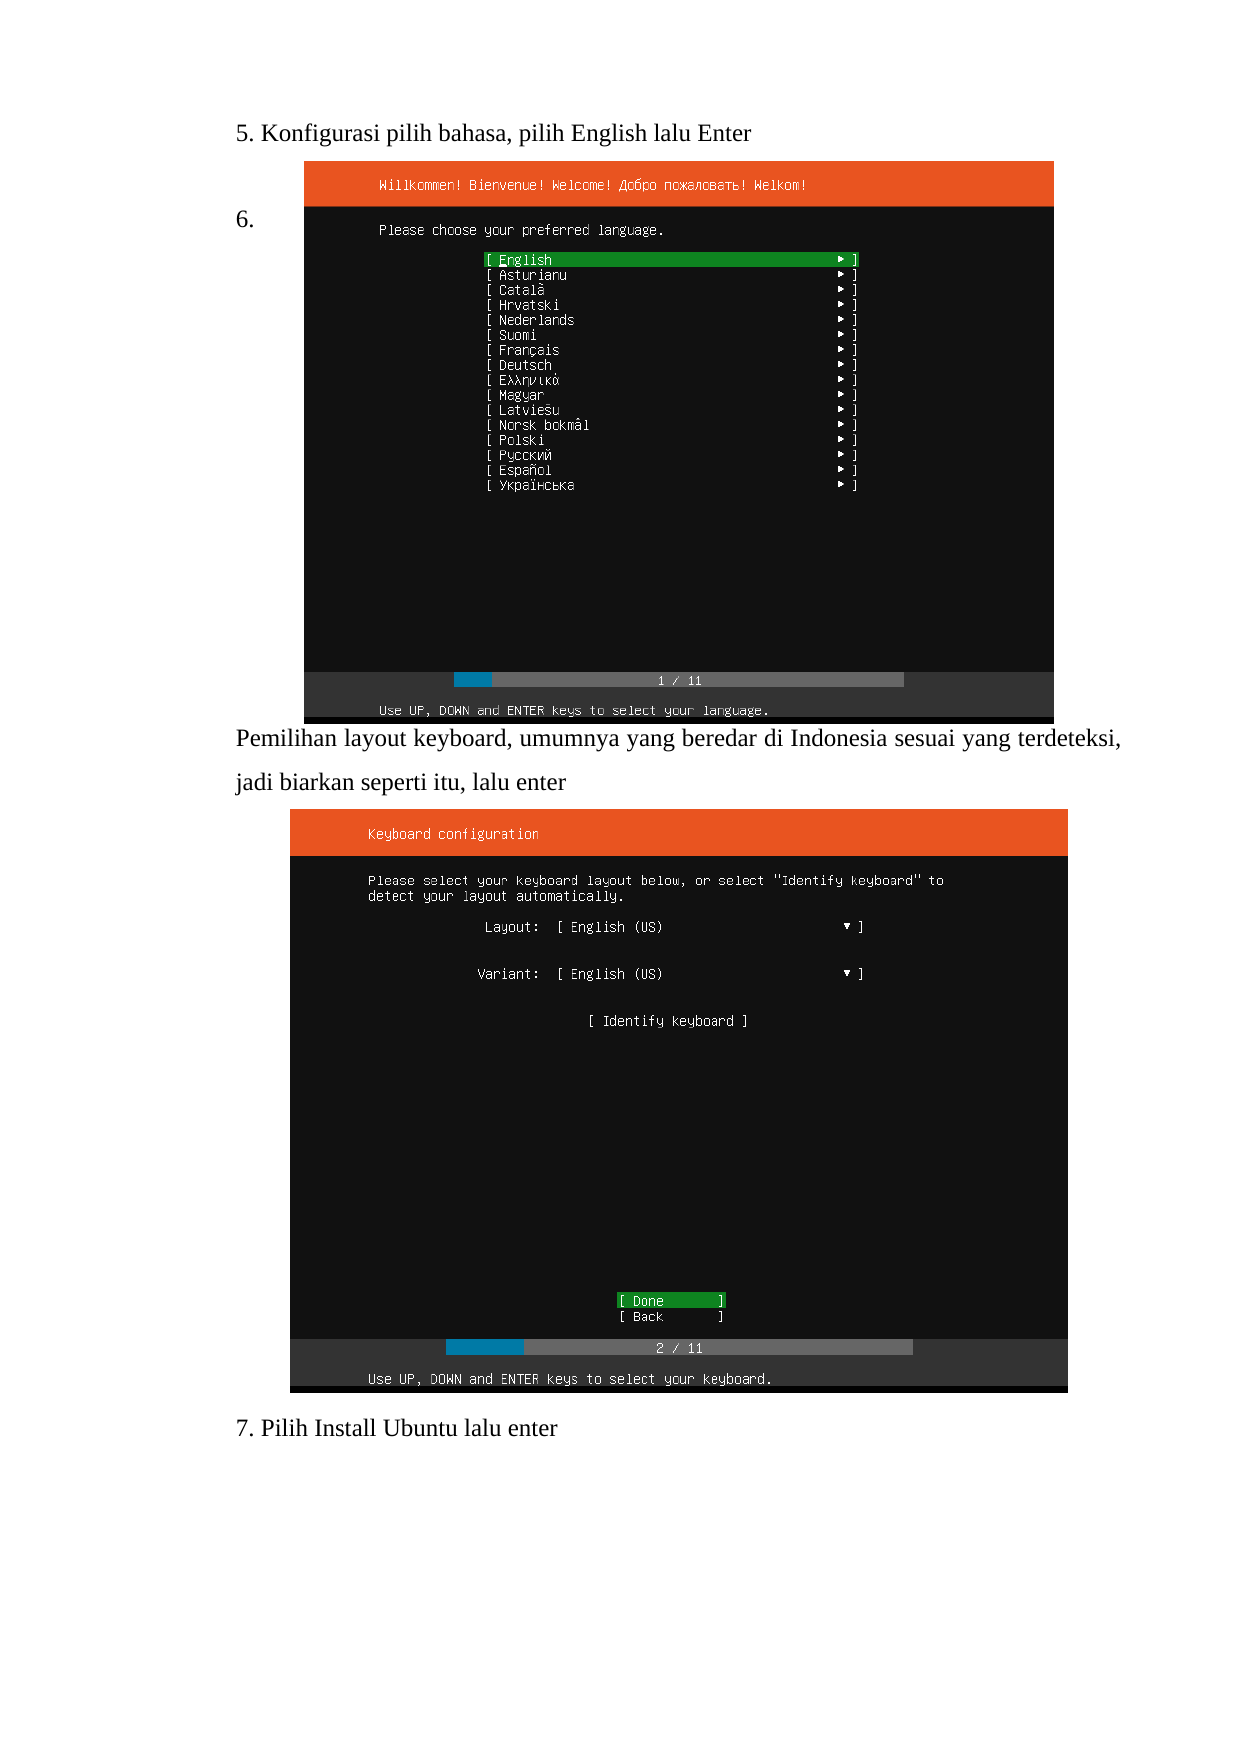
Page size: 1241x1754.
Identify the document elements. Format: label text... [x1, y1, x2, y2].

text 5. Konfigurasi pilih bahasa, pilih English lalu Enter [236, 118, 1122, 147]
picture [290, 809, 1068, 1393]
text 7. Pilih Install Ubuntu lalu enter [236, 1413, 1122, 1442]
picture [304, 161, 1054, 724]
text 6. Pemilihan layout keyboard, umumnya yang beredar di Indonesia sesuai yang terdeteksi, jadi biarkan seperti itu, lalu enter [236, 204, 1122, 795]
